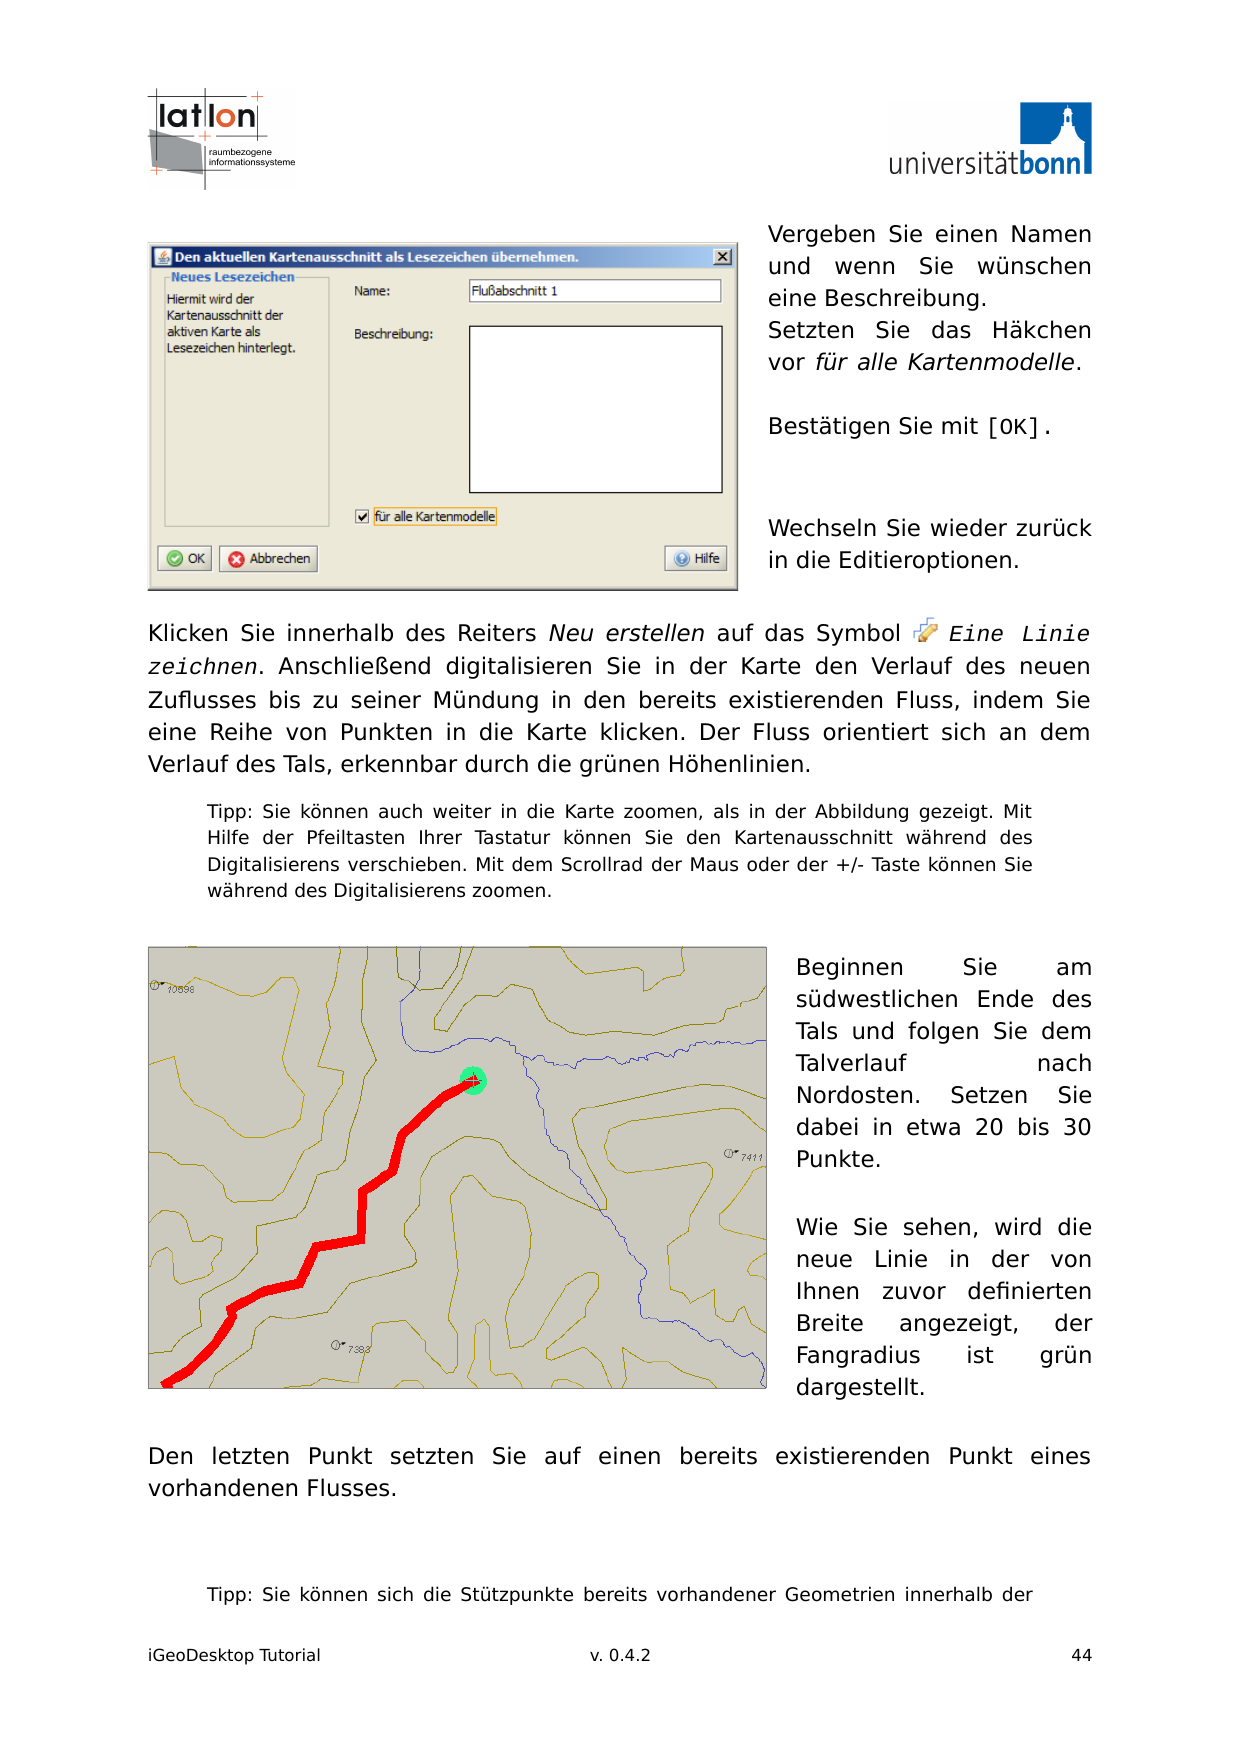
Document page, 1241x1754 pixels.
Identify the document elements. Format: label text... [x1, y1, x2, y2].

text Klicken Sie innerhalb des Reiters Neu erstellen auf das Symbol Eine Linie zeichnen. Anschließend digitalisieren Sie in der Karte den Verlauf des neuen Zuflusses bis zu seiner Mündung in den bereits existierenden Fluss, indem Sie eine Reihe von Punkten in die Karte klicken. Der Fluss orientiert sich an dem Verlauf des Tals, erkennbar durch die grünen Höhenlinien. [148, 616, 1092, 777]
text Vergeben Sie einen Namen und wenn Sie wünschen eine Beschreibung. Setzten Sie das Häkchen vor für alle Kartenmodelle. Bestätigen Sie mit [OK]. [148, 221, 1092, 441]
picture [147, 88, 295, 190]
text Beginnen Sie am südwestlichen Ende des Tals und folgen Sie dem Talverlauf nach Nordosten. Setzen Sie dabei in etwa 20 bis 30 Punkte. [767, 954, 1092, 1172]
text Tipp: Sie können auch weiter in die Karte zoomen, als in der Abbildung gezeigt. Mit Hilfe der Pfeiltasten Ihrer Tastatur können Sie den Kartenausschnitt während des Digitalisierens verschieben. Mit dem Scrollrad der Maus oder der +/- Taste können Sie während des Digitalisierens zoomen. [207, 801, 1033, 902]
text Tipp: Sie können sich die Stützpunkte bereits vorhandener Geometrien innerhalb der [207, 1557, 1033, 1605]
picture [149, 948, 766, 1388]
text Wie Sie sehen, wird die neue Linie in der von Ihnen zuvor definierten Breite angezeigt, der Fangradius ist grün dargestellt. [148, 1214, 1092, 1401]
text Den letzten Punkt setzten Sie auf einen bereits existierenden Punkt eines vorhandenen Flusses. [148, 1443, 1092, 1534]
picture [889, 102, 1093, 174]
picture [912, 616, 938, 642]
text Wechseln Sie wieder zurück in die Editieroptionen. [739, 484, 1092, 574]
picture [147, 242, 739, 591]
